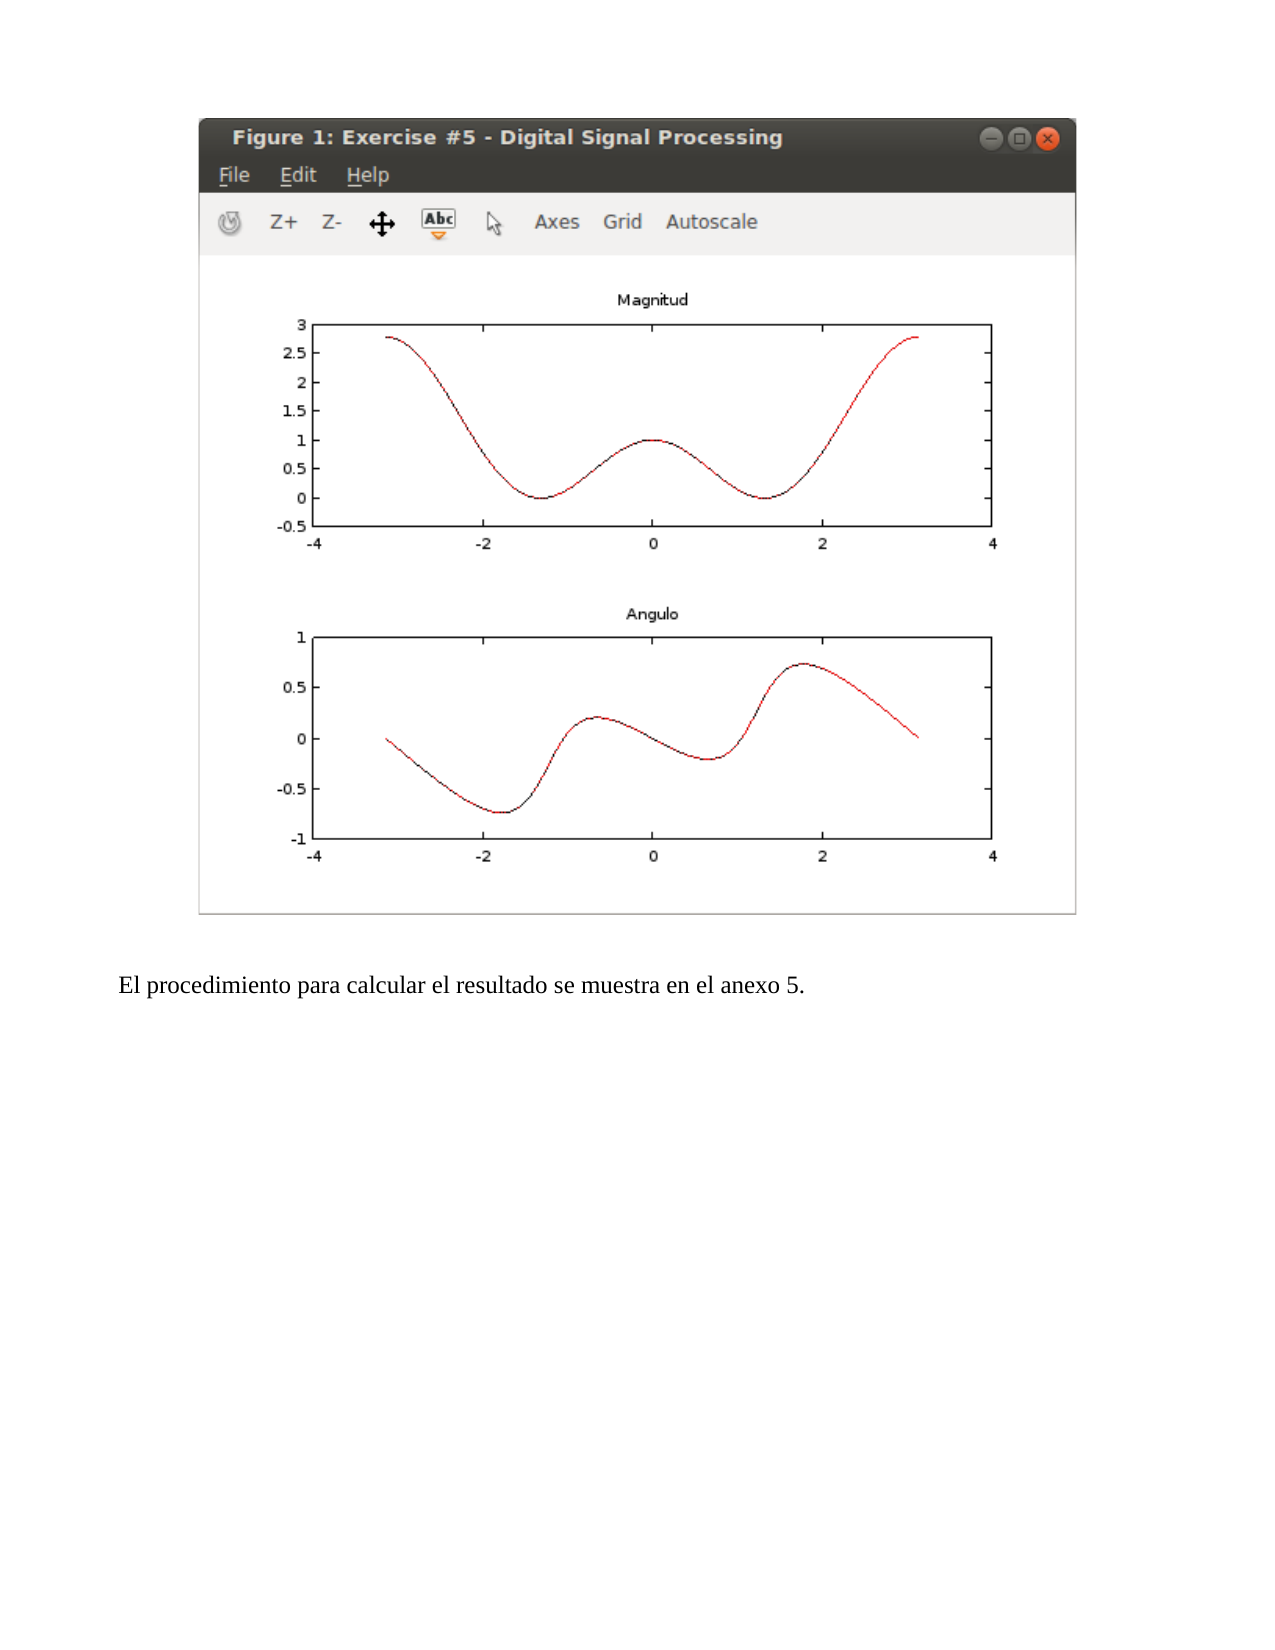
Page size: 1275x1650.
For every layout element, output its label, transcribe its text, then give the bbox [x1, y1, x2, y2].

text El procedimiento para calcular el resultado se muestra en el anexo 5. [118, 970, 1157, 998]
picture [198, 118, 1077, 915]
